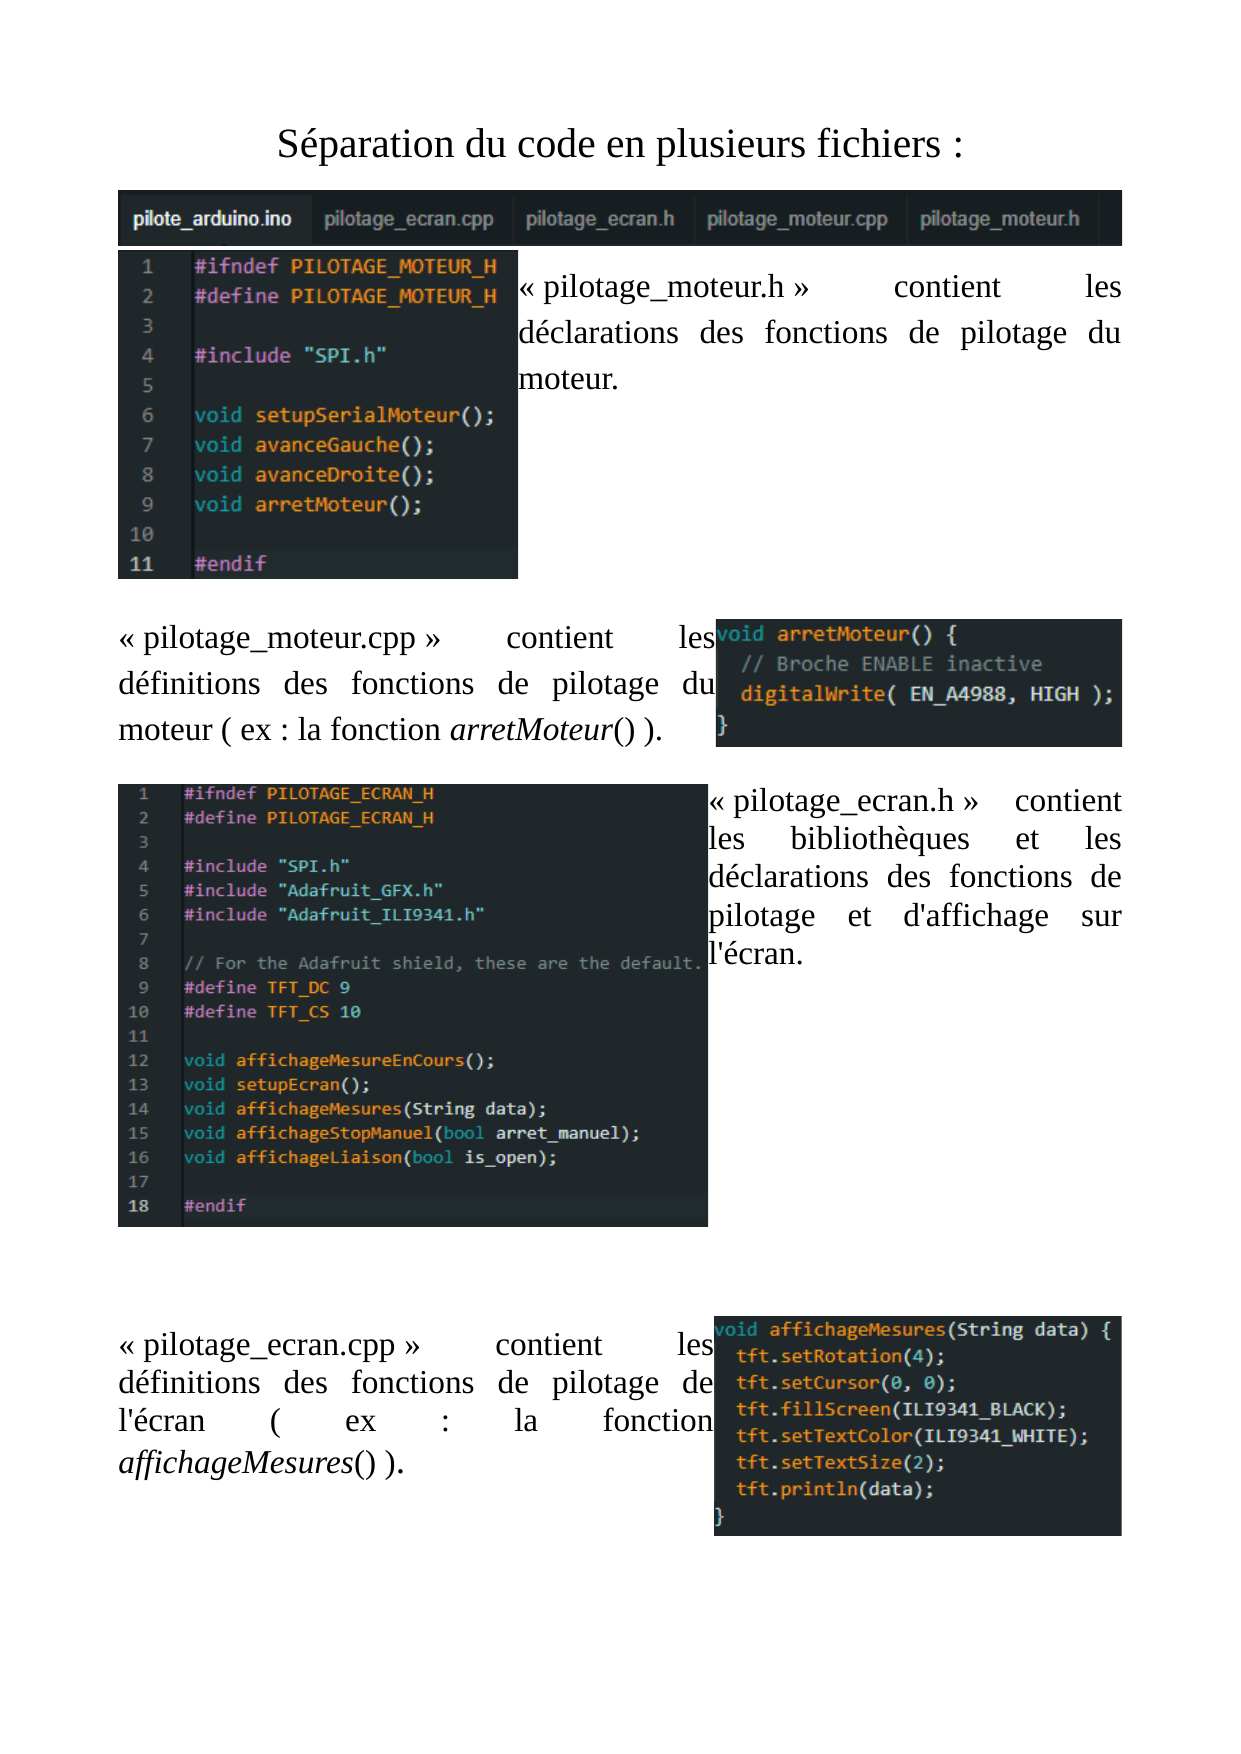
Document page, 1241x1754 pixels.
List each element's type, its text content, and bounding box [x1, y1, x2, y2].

text Séparation du code en plusieurs fichiers : [118, 118, 1122, 166]
picture [118, 784, 709, 1227]
picture [118, 190, 1123, 246]
picture [714, 1316, 1122, 1536]
picture [118, 250, 519, 579]
text « pilotage_ecran.h » contient les bibliothèques et les déclarations des fonctions de pilotage et d'affichage sur l'écran. [118, 780, 1122, 972]
text « pilotage_moteur.h » contient les déclarations des fonctions de pilotage du moteur. [519, 266, 1122, 396]
picture [715, 619, 1123, 747]
text « pilotage_moteur.cpp » contient les définitions des fonctions de pilotage du moteur ( ex : la fonction arretMoteur() ). [118, 617, 1122, 747]
text « pilotage_ecran.cpp » contient les définitions des fonctions de pilotage de l'écran ( ex : la fonction affichageMesures() ). [118, 1324, 714, 1482]
